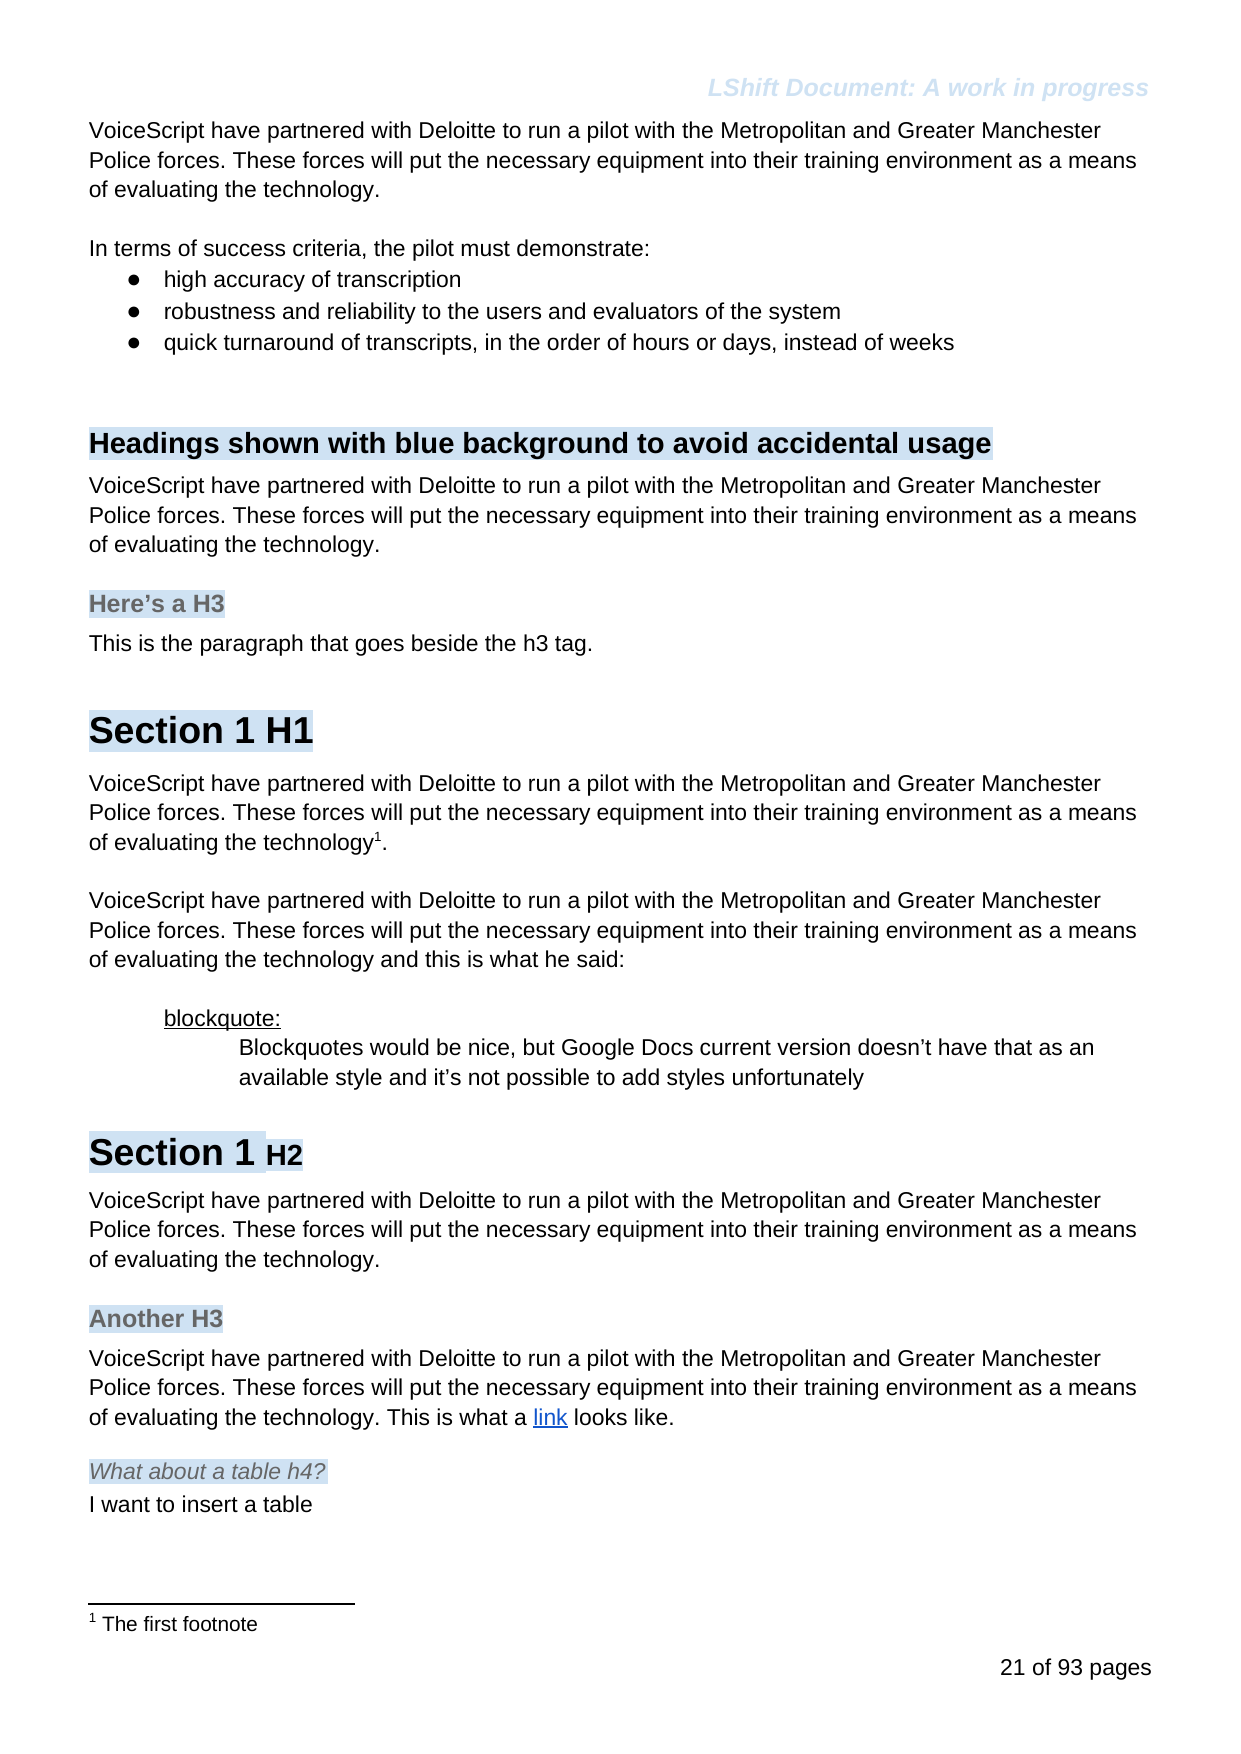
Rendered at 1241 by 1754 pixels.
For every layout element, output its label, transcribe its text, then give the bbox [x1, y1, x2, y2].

subtitle What about a table h4? [88, 1458, 1152, 1484]
subtitle Another H3 [223, 1305, 1152, 1333]
text VoiceScript have partnered with Deloitte to run a pilot with the Metropolitan and Greater Manchester Police forces. These forces will put the necessary equipment into their training environment as a means of evaluating the technology. [88, 473, 1152, 557]
subtitle Section 1 H1 [313, 710, 1152, 752]
text blockquote: [163, 1006, 1152, 1031]
list high accuracy of transcription [126, 265, 1152, 293]
text VoiceScript have partnered with Deloitte to run a pilot with the Metropolitan and Greater Manchester Police forces. These forces will put the necessary equipment into their training environment as a means of evaluating the technology. [88, 771, 1152, 855]
list quick turnaround of transcripts, in the order of hours or days, instead of weeks [126, 328, 1152, 356]
text VoiceScript have partnered with Deloitte to run a pilot with the Metropolitan and Greater Manchester Police forces. These forces will put the necessary equipment into their training environment as a means of evaluating the technology. [88, 118, 1152, 202]
list robustness and reliability to the users and evaluators of the system [126, 297, 1152, 324]
text VoiceScript have partnered with Deloitte to run a pilot with the Metropolitan and Greater Manchester Police forces. These forces will put the necessary equipment into their training environment as a means of evaluating the technology. This is what a link looks like. [88, 1345, 1152, 1430]
text Blockquotes would be nice, but Google Docs current version doesn’t have that as an available style and it’s not possible to add styles unfortunately [238, 1035, 1152, 1090]
text The first footnote [88, 1610, 1152, 1636]
text This is the paragraph that goes beside the h3 tag. [88, 631, 1152, 656]
text I want to insert a table [88, 1492, 1152, 1518]
text VoiceScript have partnered with Deloitte to run a pilot with the Metropolitan and Greater Manchester Police forces. These forces will put the necessary equipment into their training environment as a means of evaluating the technology and this is what he said: [88, 888, 1152, 972]
text In terms of success criteria, the pilot must demonstrate: [88, 236, 1152, 261]
subtitle Section 1 H2 [266, 1131, 1152, 1173]
subtitle Here’s a H3 [225, 590, 1152, 618]
text VoiceScript have partnered with Deloitte to run a pilot with the Metropolitan and Greater Manchester Police forces. These forces will put the necessary equipment into their training environment as a means of evaluating the technology. [88, 1188, 1152, 1272]
subtitle Headings shown with blue background to avoid accidental usage [993, 427, 1152, 460]
